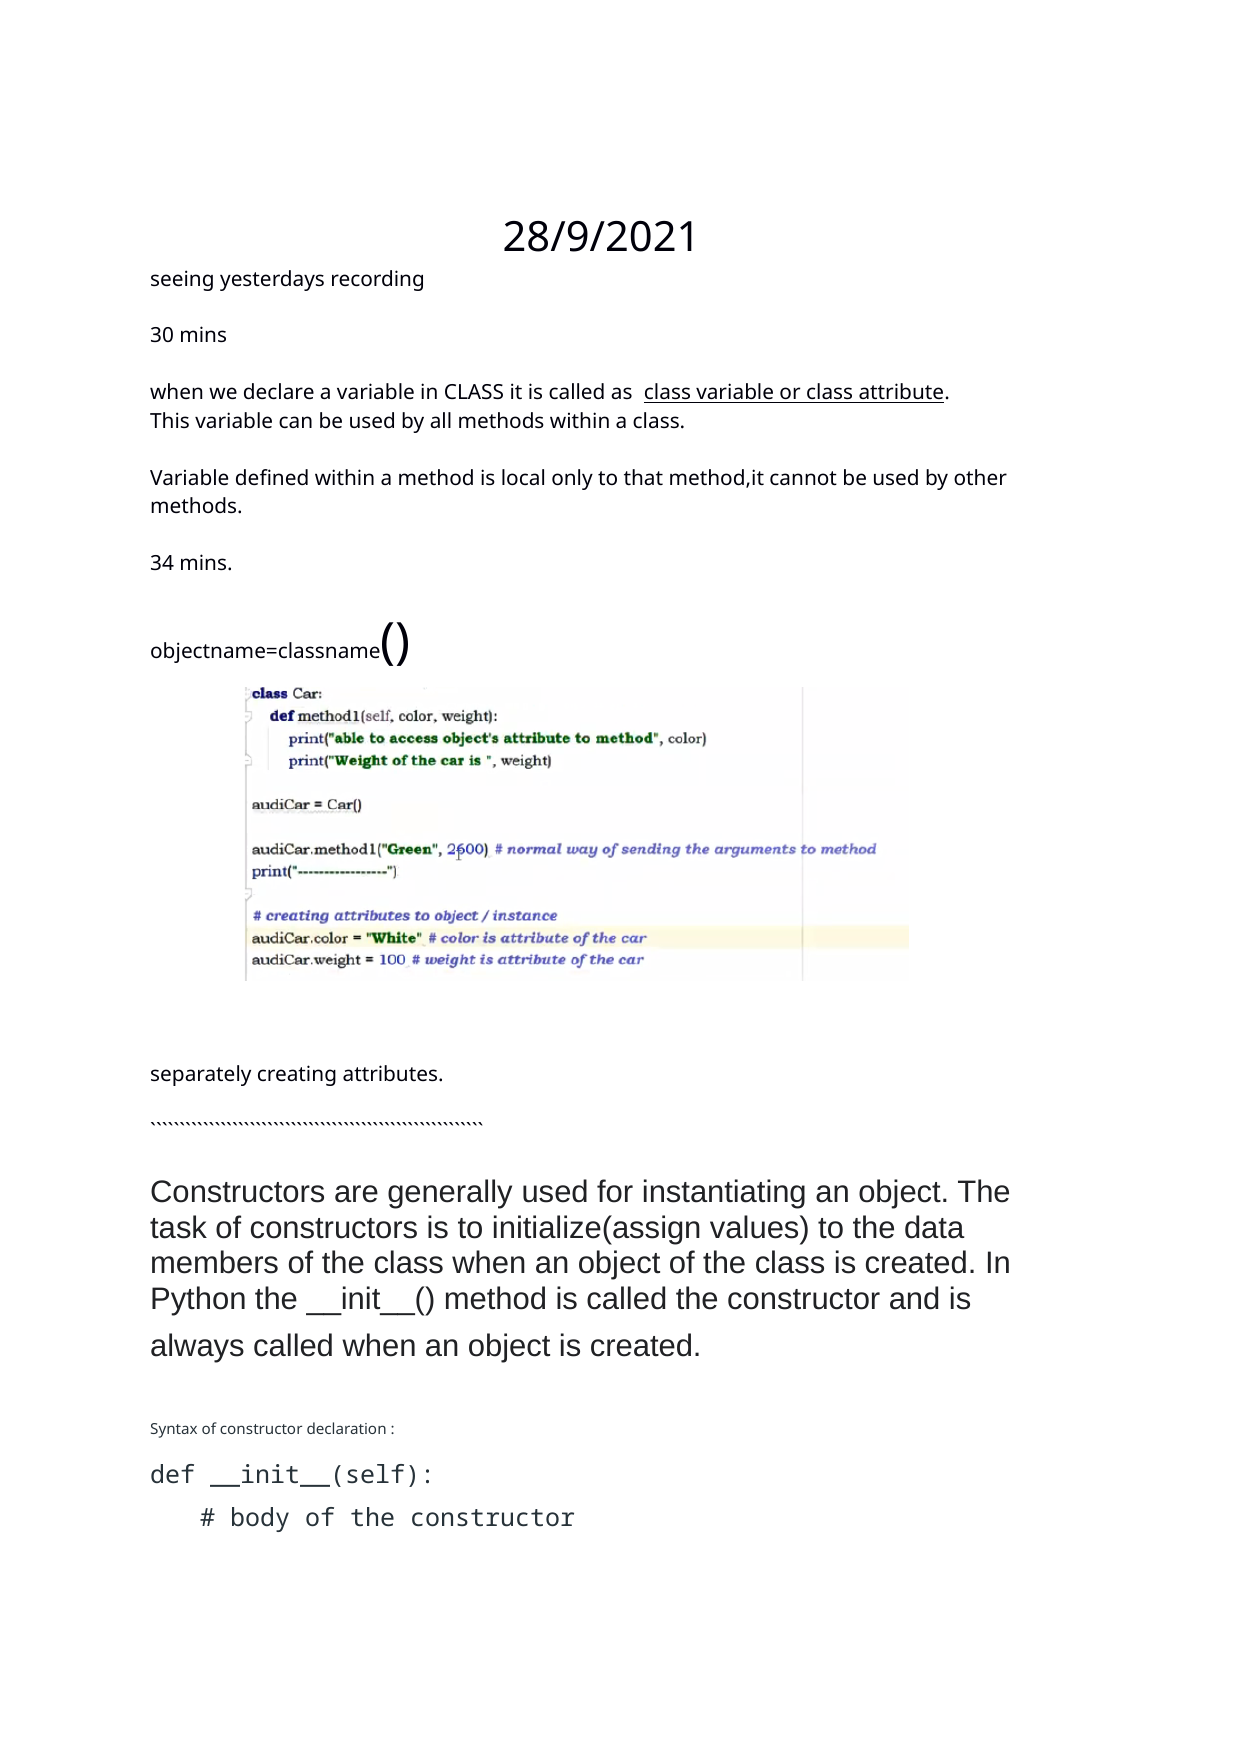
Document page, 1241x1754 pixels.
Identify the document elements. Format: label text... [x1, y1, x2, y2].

text objectname=classname() [150, 605, 1053, 673]
text separately creating attributes. [150, 1059, 1053, 1088]
text This variable can be used by all methods within a class. [150, 406, 1053, 434]
picture [244, 687, 909, 981]
text seeing yesterdays recording 30 mins [150, 264, 1053, 349]
text when we declare a variable in CLASS it is called as class variable or class attribute. [150, 377, 1053, 406]
text 28/9/2021 [150, 207, 1053, 264]
text Syntax of constructor declaration : [150, 1418, 1053, 1439]
text ````````````````````````````````````````````````````````` [150, 1116, 1053, 1145]
text Variable defined within a method is local only to that method,it cannot be used by other methods. [150, 463, 1053, 519]
text 34 mins. [150, 548, 1053, 576]
text # body of the constructor [150, 1499, 1053, 1533]
text def __init__(self): [150, 1456, 1053, 1490]
text Constructors are generally used for instantiating an object. The task of constructors is to initialize(assign values) to the data members of the class when an object of the class is created. In Python the __init__() method is called the constructor and is always called when an object is created. [150, 1173, 1053, 1367]
